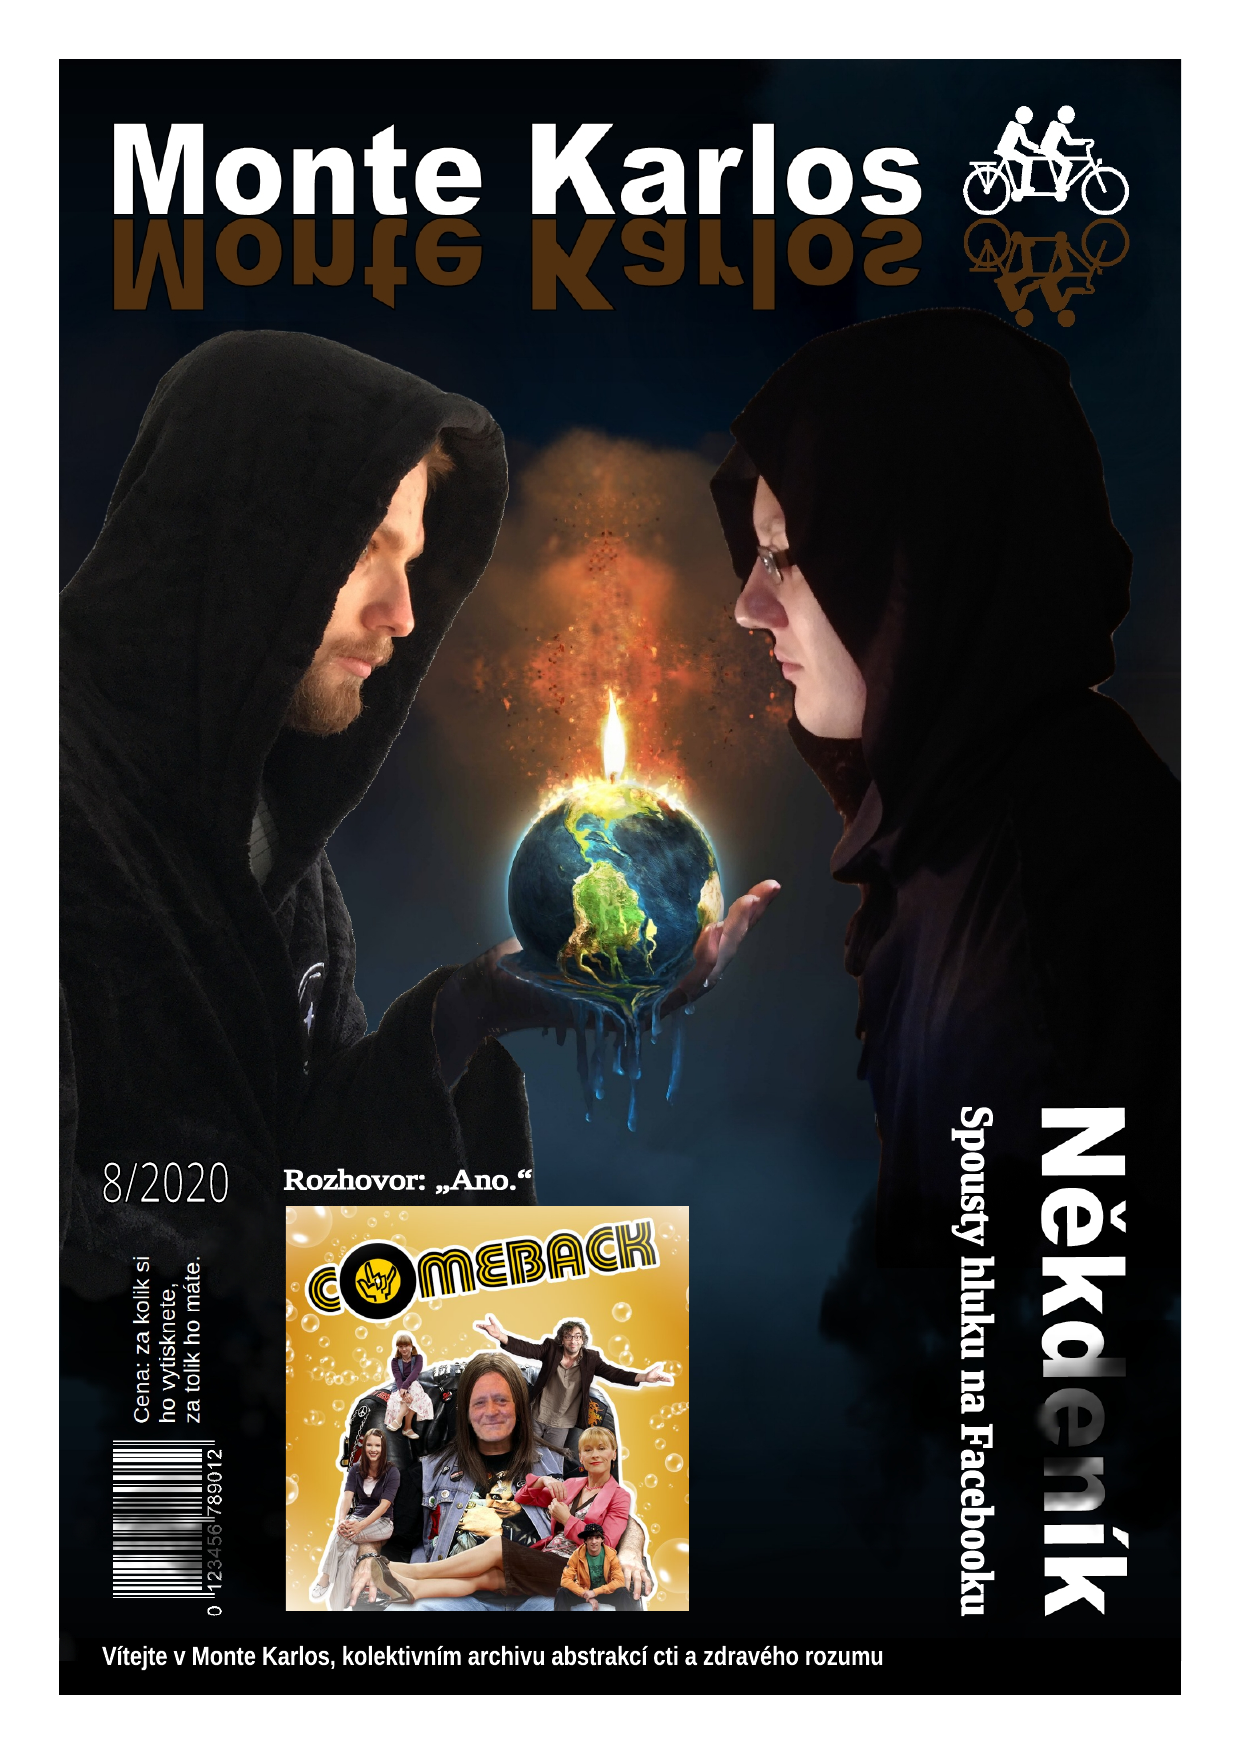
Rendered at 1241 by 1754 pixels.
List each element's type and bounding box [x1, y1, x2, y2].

picture [658, 1654, 667, 1661]
picture [732, 1654, 740, 1661]
picture [59, 59, 1182, 1661]
picture [394, 1653, 399, 1661]
